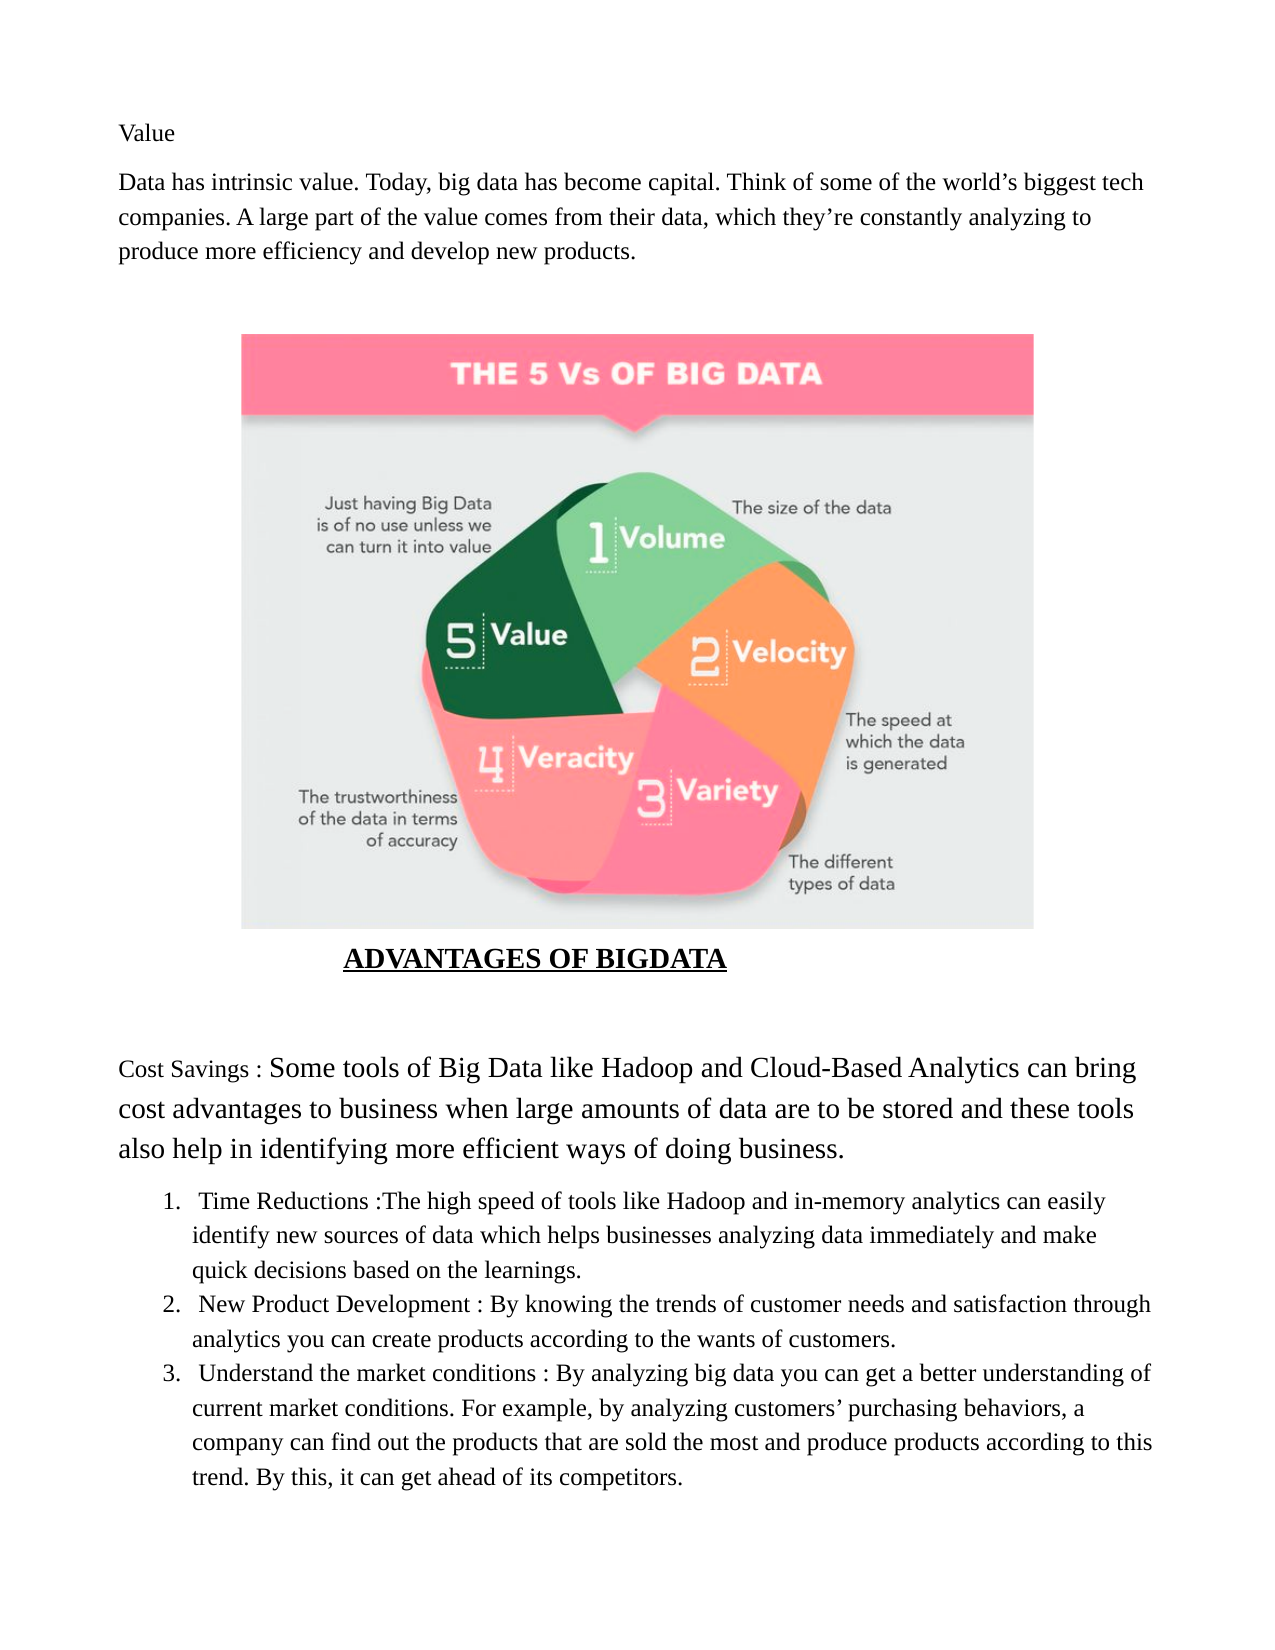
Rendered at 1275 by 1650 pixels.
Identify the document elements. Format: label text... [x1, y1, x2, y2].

list Time Reductions :The high speed of tools like Hadoop and in-memory analytics can easily identify new sources of data which helps businesses analyzing data immediately and make quick decisions based on the learnings. [162, 1186, 1157, 1283]
text Cost Savings : Some tools of Big Data like Hadoop and Cloud-Based Analytics can bring cost advantages to business when large amounts of data are to be stored and these tools also help in identifying more efficient ways of doing business. [118, 1051, 1157, 1164]
list New Product Development : By knowing the trends of customer needs and satisfaction through analytics you can create products according to the wants of customers. [162, 1289, 1157, 1352]
text ADVANTAGES OF BIGDATA [118, 941, 1157, 974]
text Data has intrinsic value. Today, big data has become capital. Think of some of the world’s biggest tech companies. A large part of the value comes from their data, which they’re constantly analyzing to produce more efficiency and develop new products. [118, 167, 1157, 265]
list Understand the market conditions : By analyzing big data you can get a better understanding of current market conditions. For example, by analyzing customers’ purchasing behaviors, a company can find out the products that are sold the most and produce products according to this trend. By this, it can get ahead of its competitors. [162, 1358, 1157, 1490]
text Value [118, 118, 1157, 147]
picture [241, 334, 1034, 929]
